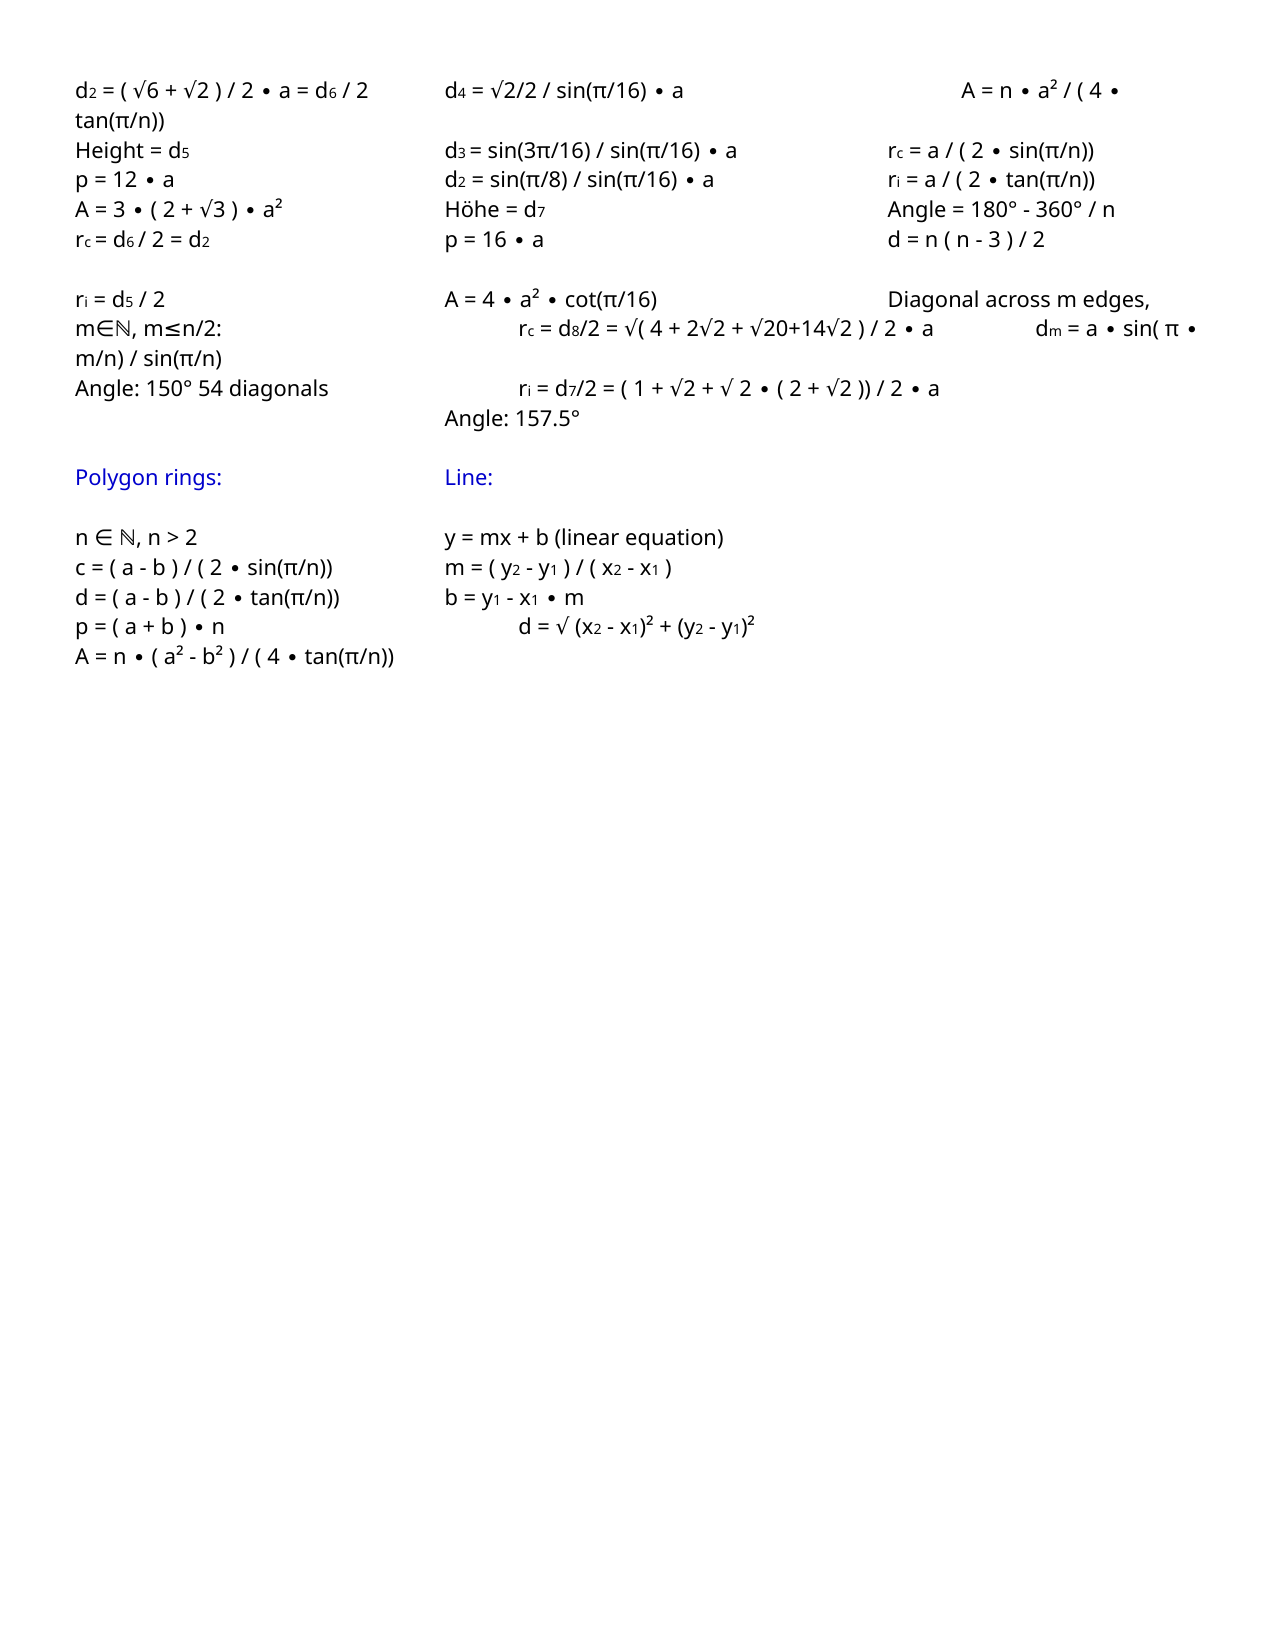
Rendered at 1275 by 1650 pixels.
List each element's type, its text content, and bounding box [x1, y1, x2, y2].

text c = ( a - b ) / ( 2 ∙ sin(π/n)) m = ( y2 - y1 ) / ( x2 - x1 ) d = ( a - b ) / ( 2 ∙ tan(π/n)) b = y1 - x1 ∙ m p = ( a + b ) ∙ n d = √ (x2 - x1)² + (y2 - y1)² A = n ∙ ( a² - b² ) / ( 4 ∙ tan(π/n)) [75, 552, 1200, 671]
text n ∈ ℕ, n > 2 y = mx + b (linear equation) [75, 522, 1200, 552]
text Polygon rings: Line: [75, 462, 1200, 492]
text d2 = ( √6 + √2 ) / 2 ∙ a = d6 / 2 d4 = √2/2 / sin(π/16) ∙ a A = n ∙ a² / ( 4 ∙ tan(π/n)) Height = d5 d3 = sin(3π/16) / sin(π/16) ∙ a rc = a / ( 2 ∙ sin(π/n)) p = 12 ∙ a d2 = sin(π/8) / sin(π/16) ∙ a ri = a / ( 2 ∙ tan(π/n)) A = 3 ∙ ( 2 + √3 ) ∙ a² Höhe = d7 Angle = 180° - 360° / n rc = d6 / 2 = d2 p = 16 ∙ a d = n ( n - 3 ) / 2 ri = d5 / 2 A = 4 ∙ a² ∙ cot(π/16) Diagonal across m edges, m∈ℕ, m≤n/2: rc = d8/2 = √( 4 + 2√2 + √20+14√2 ) / 2 ∙ a dm = a ∙ sin( π ∙ m/n) / sin(π/n) Angle: 150° 54 diagonals ri = d7/2 = ( 1 + √2 + √ 2 ∙ ( 2 + √2 )) / 2 ∙ a Angle: 157.5° [75, 75, 1200, 432]
